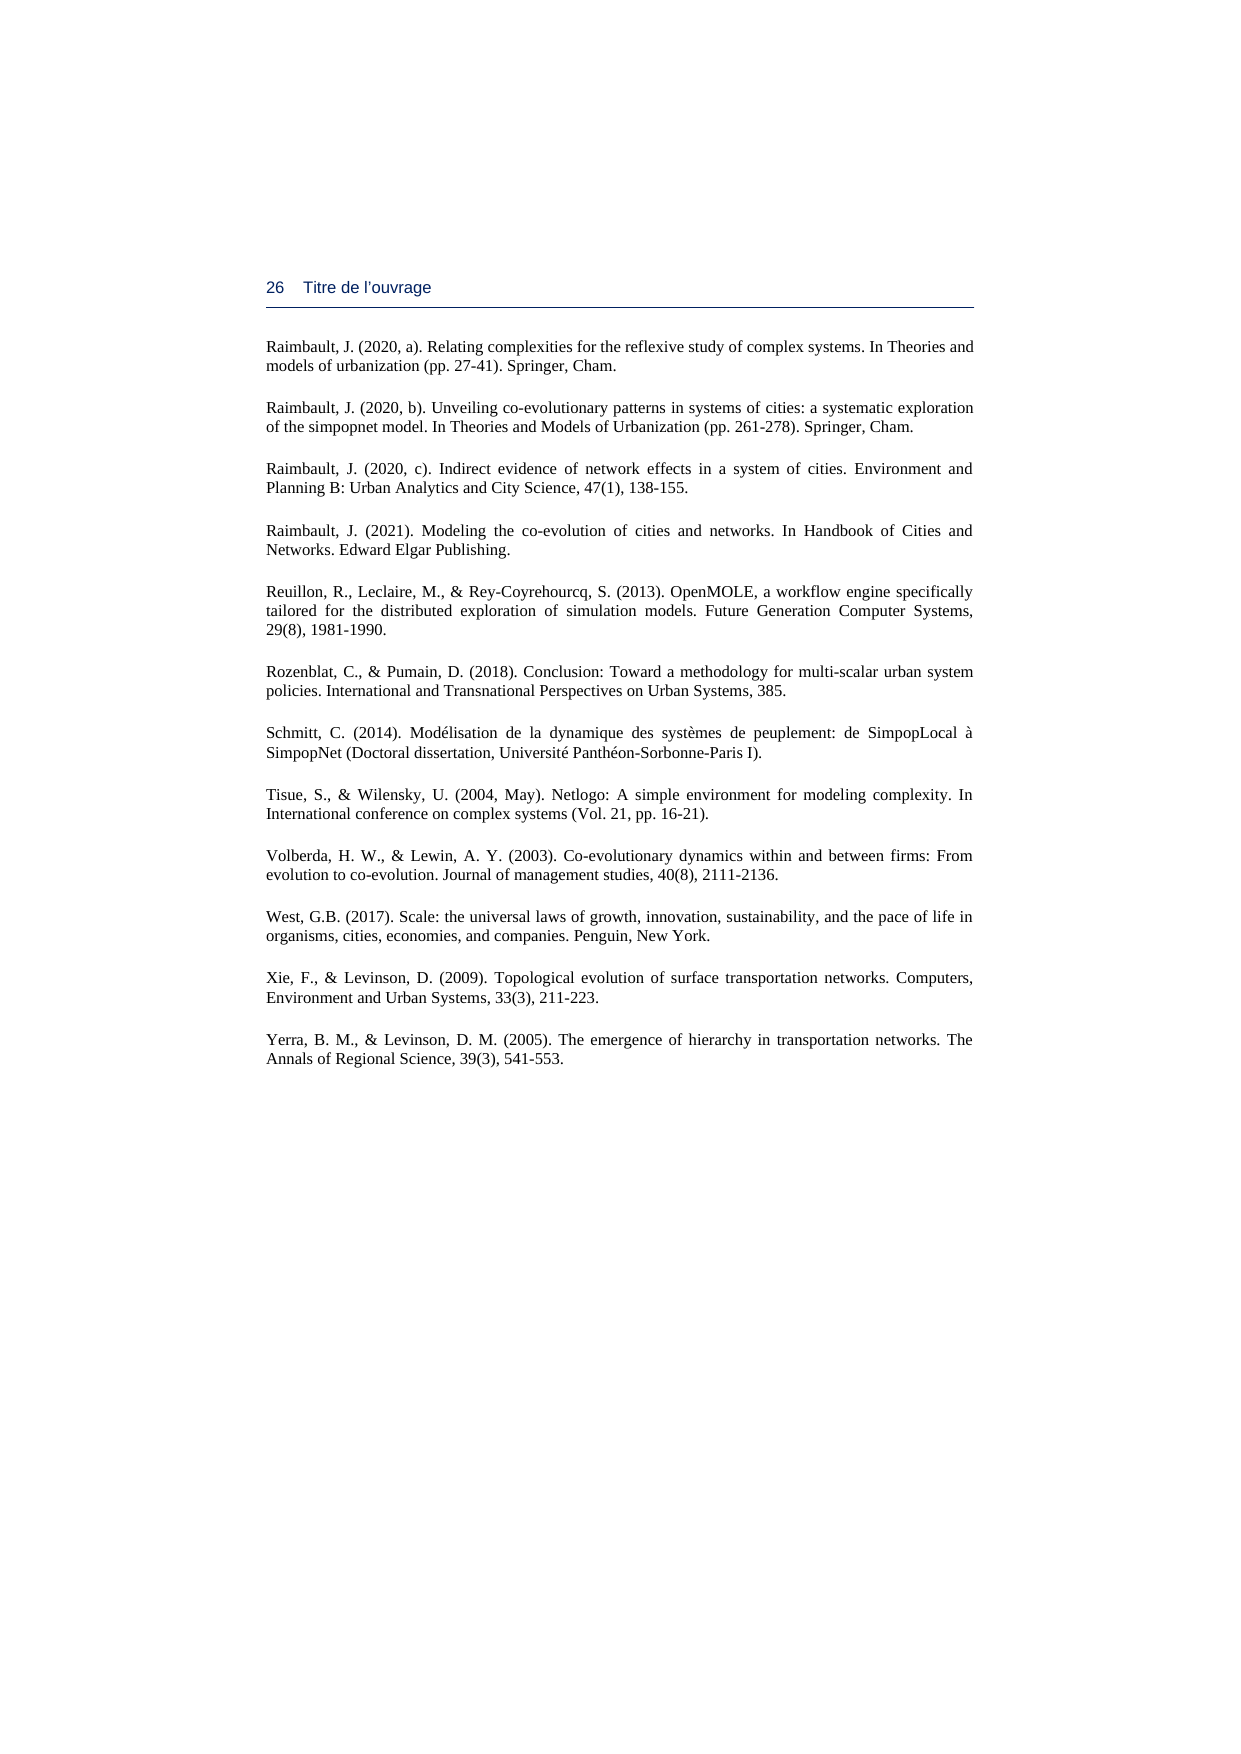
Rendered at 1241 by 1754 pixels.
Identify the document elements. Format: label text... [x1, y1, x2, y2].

text Reuillon, R., Leclaire, M., & Rey-Coyrehourcq, S. (2013). OpenMOLE, a workflow engine specifically tailored for the distributed exploration of simulation models. Future Generation Computer Systems, 29(8), 1981-1990. [266, 582, 974, 639]
text Raimbault, J. (2020, c). Indirect evidence of network effects in a system of cities. Environment and Planning B: Urban Analytics and City Science, 47(1), 138-155. [266, 459, 974, 497]
text West, G.B. (2017). Scale: the universal laws of growth, innovation, sustainability, and the pace of life in organisms, cities, economies, and companies. Penguin, New York. [266, 907, 974, 945]
text Yerra, B. M., & Levinson, D. M. (2005). The emergence of hierarchy in transportation networks. The Annals of Regional Science, 39(3), 541-553. [266, 1029, 974, 1068]
text Rozenblat, C., & Pumain, D. (2018). Conclusion: Toward a methodology for multi-scalar urban system policies. International and Transnational Perspectives on Urban Systems, 385. [266, 662, 974, 700]
text Volberda, H. W., & Lewin, A. Y. (2003). Co‐evolutionary dynamics within and between firms: From evolution to co‐evolution. Journal of management studies, 40(8), 2111-2136. [266, 846, 974, 884]
text Tisue, S., & Wilensky, U. (2004, May). Netlogo: A simple environment for modeling complexity. In International conference on complex systems (Vol. 21, pp. 16-21). [266, 784, 974, 823]
text Xie, F., & Levinson, D. (2009). Topological evolution of surface transportation networks. Computers, Environment and Urban Systems, 33(3), 211-223. [266, 968, 974, 1007]
text Raimbault, J. (2020, a). Relating complexities for the reflexive study of complex systems. In Theories and models of urbanization (pp. 27-41). Springer, Cham. [266, 337, 974, 375]
text Raimbault, J. (2020, b). Unveiling co-evolutionary patterns in systems of cities: a systematic exploration of the simpopnet model. In Theories and Models of Urbanization (pp. 261-278). Springer, Cham. [266, 398, 974, 436]
text Raimbault, J. (2021). Modeling the co-evolution of cities and networks. In Handbook of Cities and Networks. Edward Elgar Publishing. [266, 520, 974, 559]
text Schmitt, C. (2014). Modélisation de la dynamique des systèmes de peuplement: de SimpopLocal à SimpopNet (Doctoral dissertation, Université Panthéon-Sorbonne-Paris I). [266, 723, 974, 762]
